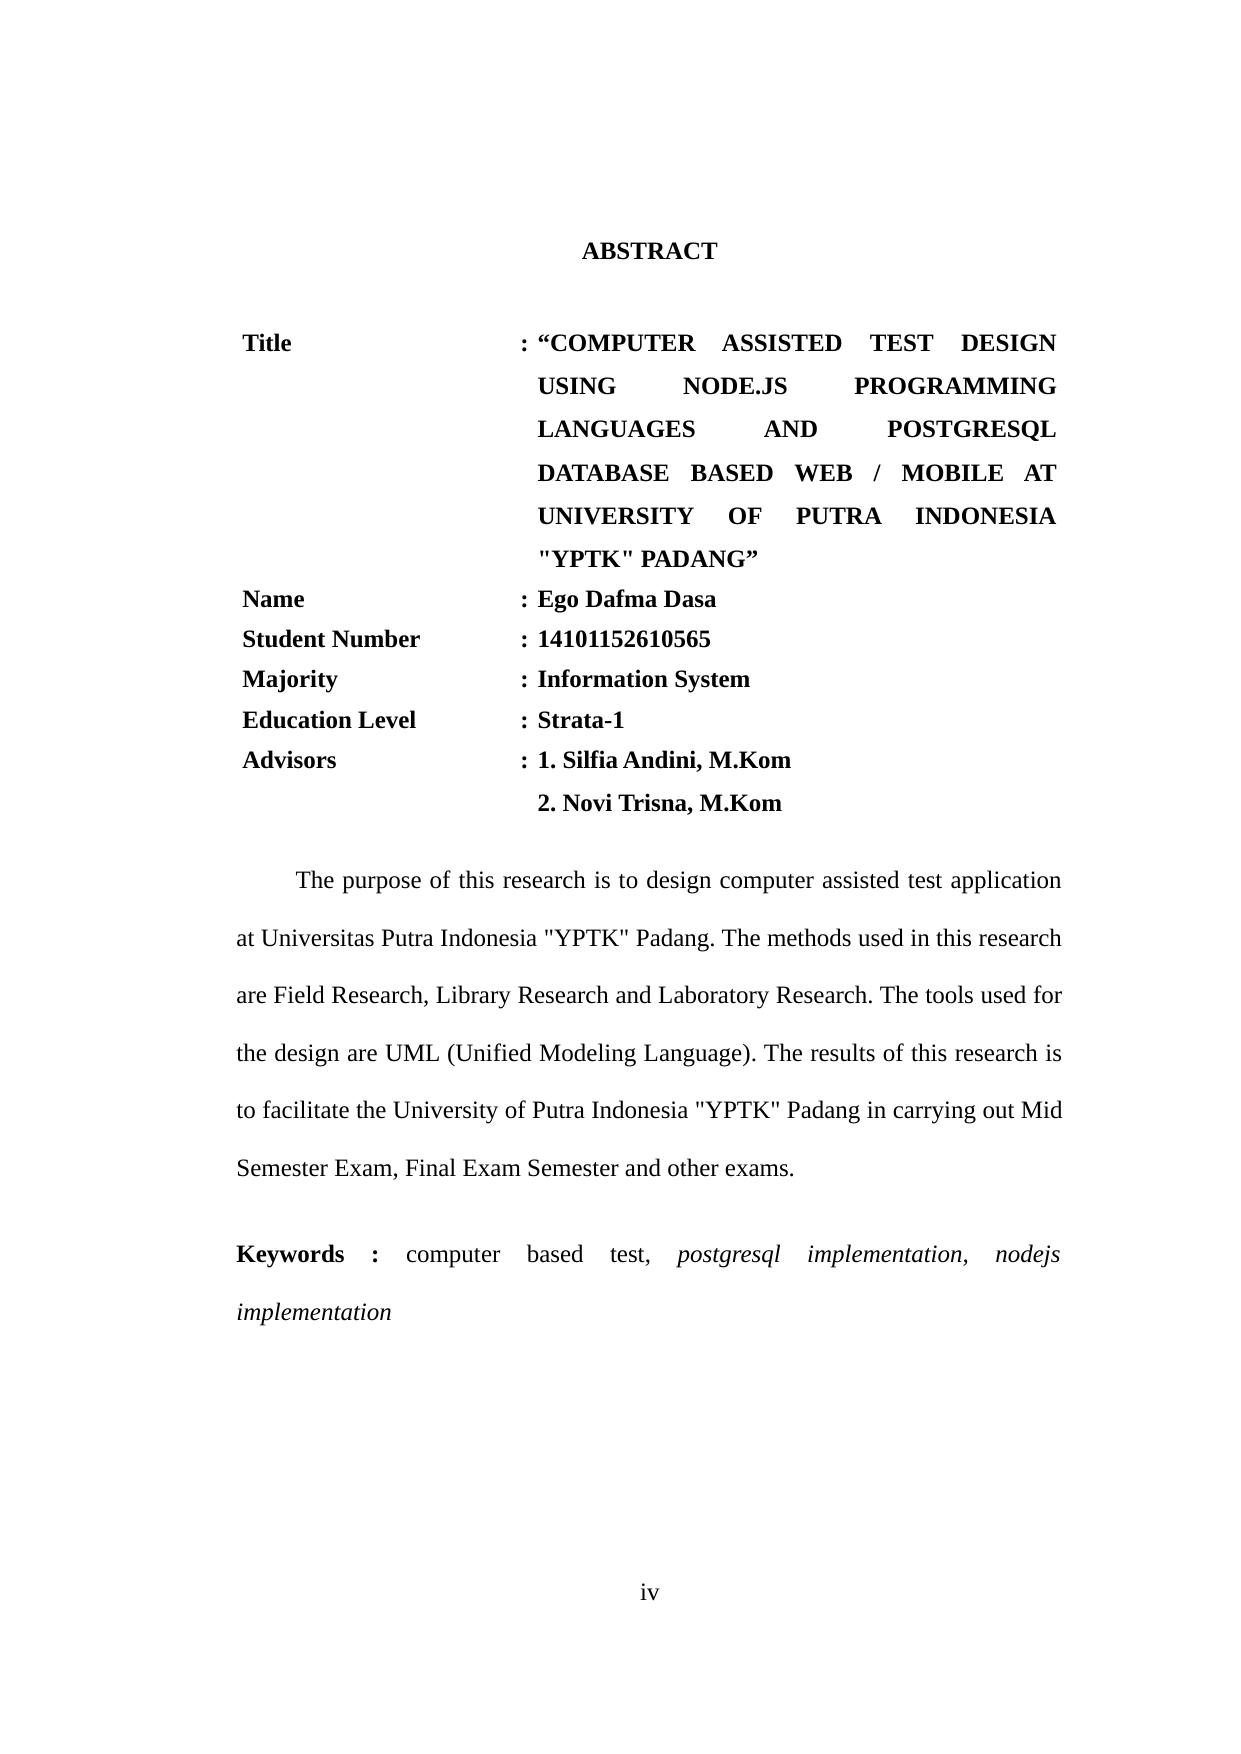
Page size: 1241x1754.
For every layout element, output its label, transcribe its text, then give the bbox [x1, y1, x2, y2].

table_header Title [236, 323, 514, 578]
table_cell Student Number [236, 619, 514, 659]
table_cell : [514, 739, 532, 822]
table_cell Ego Dafma Dasa [532, 578, 1063, 618]
text Keywords : computer based test, postgresql implementation, nodejs implementation [236, 1239, 1063, 1326]
table_header : [514, 323, 532, 578]
text The purpose of this research is to design computer assisted test application at Universitas Putra Indonesia "YPTK" Padang. The methods used in this research are Field Research, Library Research and Laboratory Research. The tools used for the design are UML (Unified Modeling Language). The results of this research is to facilitate the University of Putra Indonesia "YPTK" Padang in carrying out Mid Semester Exam, Final Exam Semester and other exams. [236, 866, 1063, 1182]
table_cell 14101152610565 [532, 619, 1063, 659]
table_cell : [514, 578, 532, 618]
table_cell Advisors [236, 739, 514, 822]
table_cell Majority [236, 659, 514, 699]
table_cell : [514, 659, 532, 699]
table_cell : [514, 699, 532, 739]
text ABSTRACT [236, 236, 1063, 265]
table_cell Strata-1 [532, 699, 1063, 739]
table_cell Name [236, 578, 514, 618]
table_cell Information System [532, 659, 1063, 699]
table_cell Education Level [236, 699, 514, 739]
table_cell : [514, 619, 532, 659]
table_cell 1. Silfia Andini, M.Kom 2. Novi Trisna, M.Kom [532, 739, 1063, 822]
table_header “COMPUTER ASSISTED TEST DESIGN USING NODE.JS PROGRAMMING LANGUAGES AND POSTGRESQL DATABASE BASED WEB / MOBILE AT UNIVERSITY OF PUTRA INDONESIA "YPTK" PADANG” [532, 323, 1063, 578]
